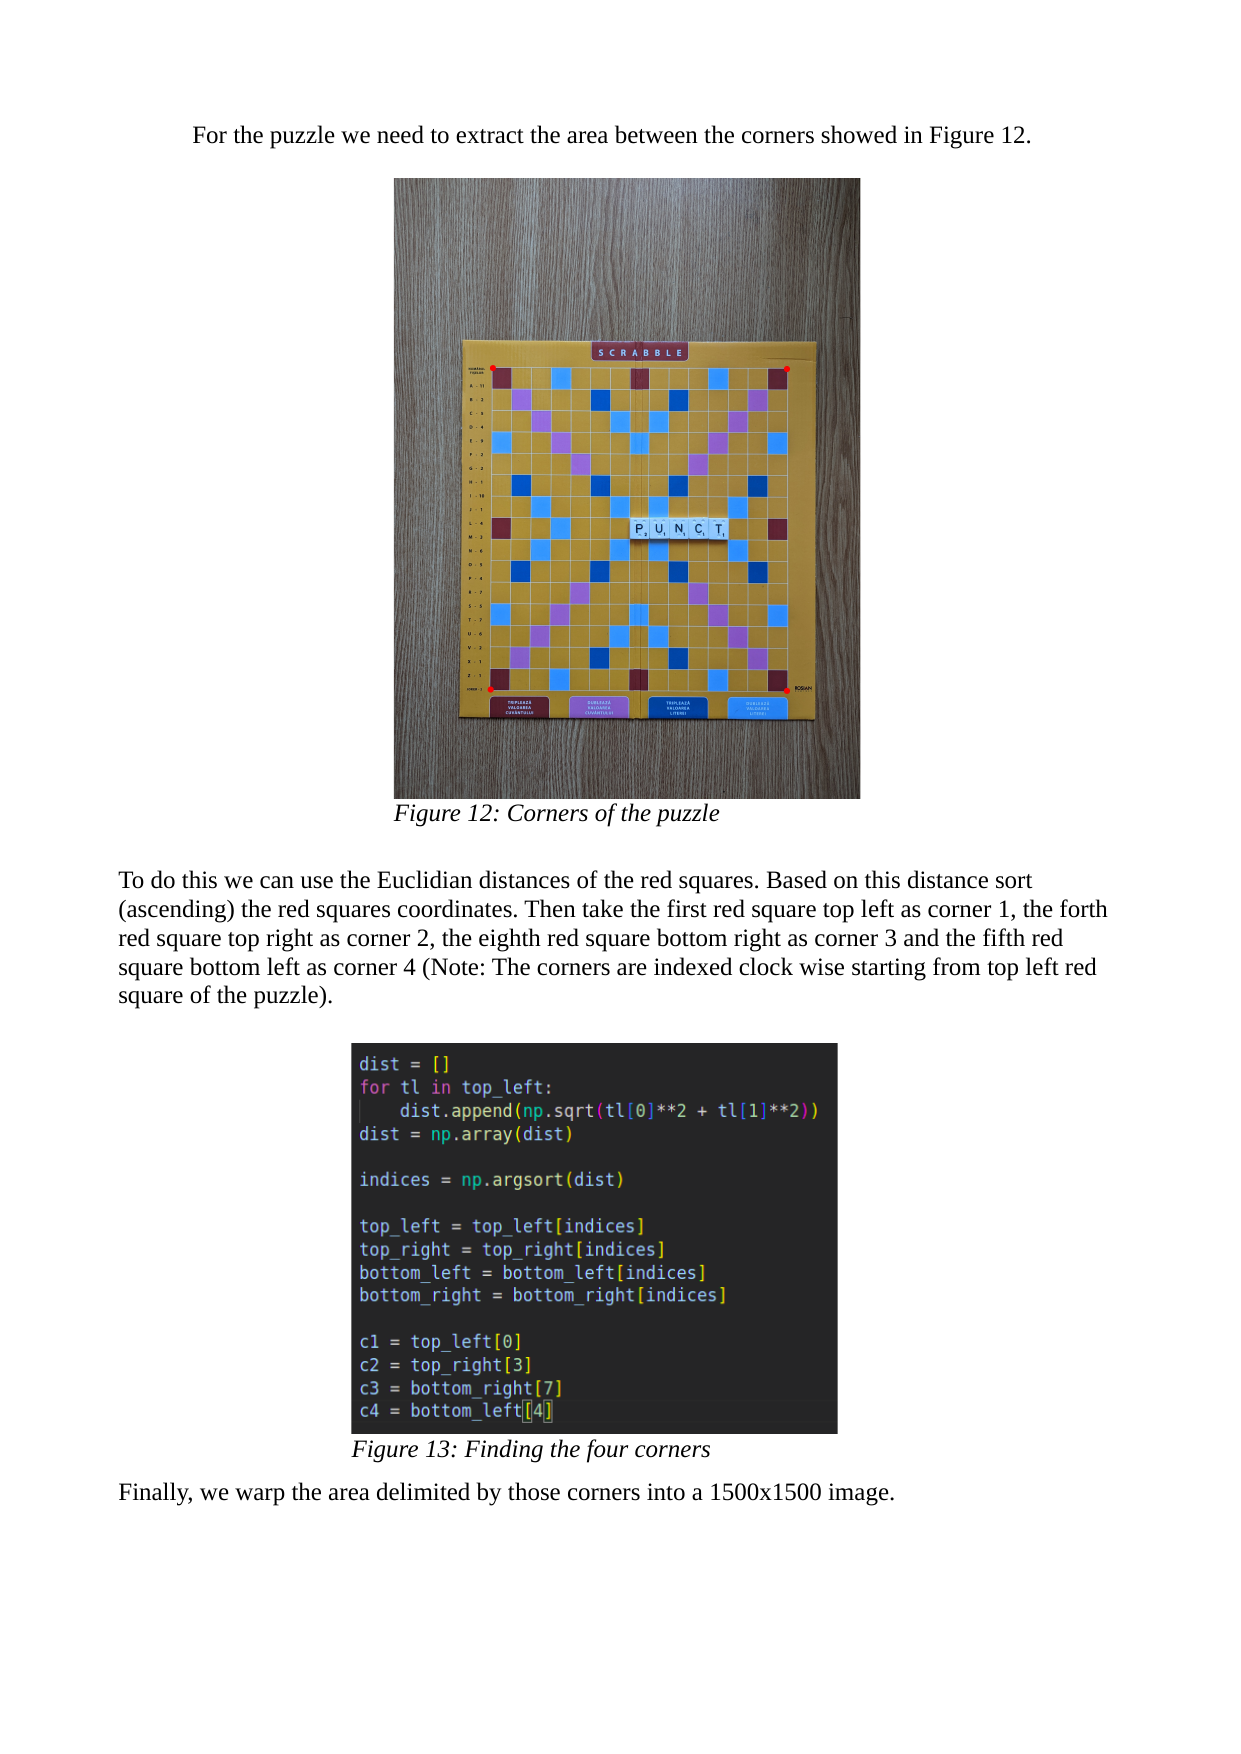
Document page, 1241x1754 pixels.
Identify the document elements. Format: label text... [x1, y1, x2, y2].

picture [393, 178, 861, 799]
text To do this we can use the Euclidian distances of the red squares. Based on this distance sort (ascending) the red squares coordinates. Then take the first red square top left as corner 1, the forth red square top right as corner 2, the eighth red square bottom right as corner 3 and the fifth red square bottom left as corner 4 (Note: The corners are indexed clock wise starting from top left red square of the puzzle). [118, 866, 1122, 1009]
text Finally, we warp the area delimited by those corners into a 1500x1500 image. [118, 1477, 1122, 1505]
picture [351, 1043, 838, 1434]
text Figure 12: Corners of the puzzle [394, 799, 860, 827]
text Figure 13: Finding the four corners [351, 1434, 838, 1462]
text For the puzzle we need to extract the area between the corners showed in Figure 12. [118, 118, 1122, 149]
